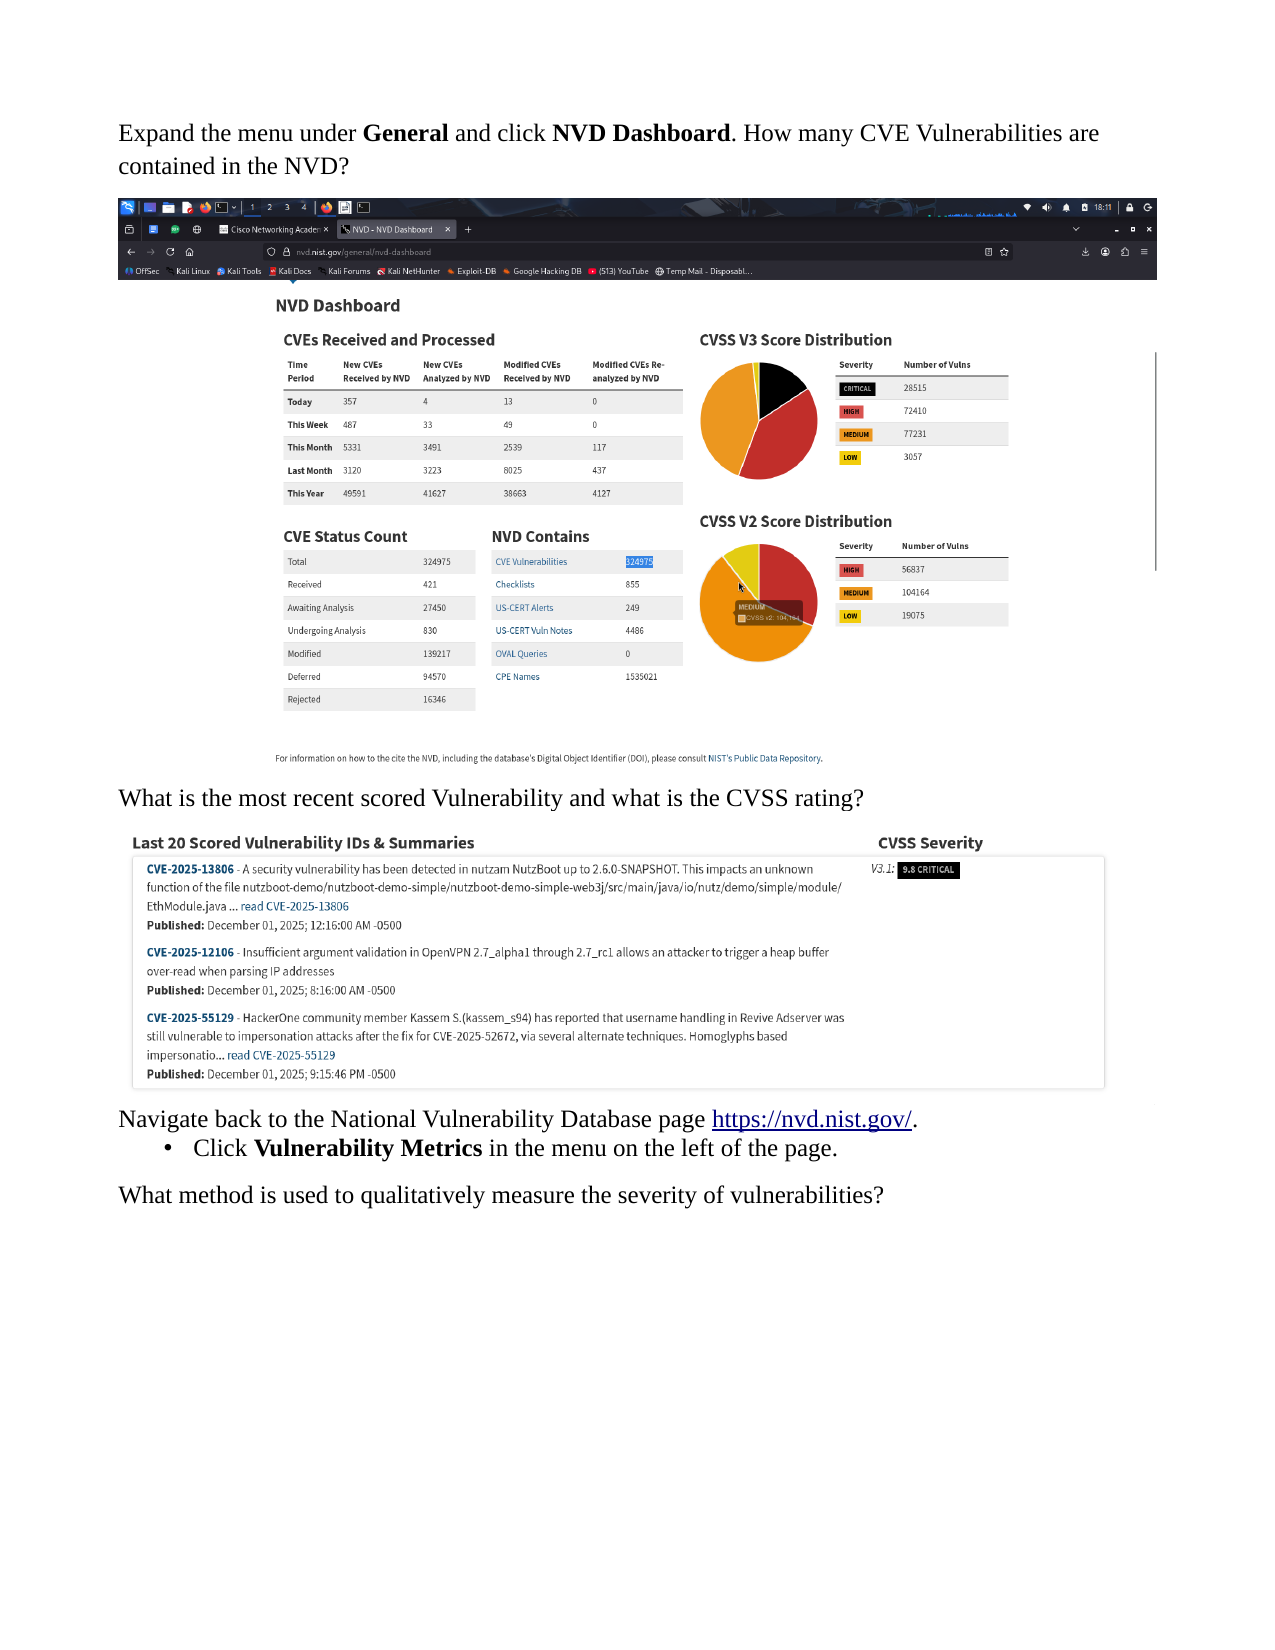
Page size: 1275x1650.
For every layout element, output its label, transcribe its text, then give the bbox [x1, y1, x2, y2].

text What method is used to qualitatively measure the severity of vulnerabilities? [118, 1181, 1157, 1209]
text Expand the menu under General and click NVD Dashboard. How many CVE Vulnerabilities are contained in the NVD? [118, 118, 1157, 180]
picture [118, 198, 1157, 783]
list Click Vulnerability Metrics in the menu on the left of the page. [164, 1133, 1157, 1162]
text Navigate back to the National Vulnerability Database page https://nvd.nist.gov/. [118, 1105, 1157, 1133]
picture [118, 811, 1157, 1105]
text What is the most recent scored Vulnerability and what is the CVSS rating? [118, 783, 1157, 811]
